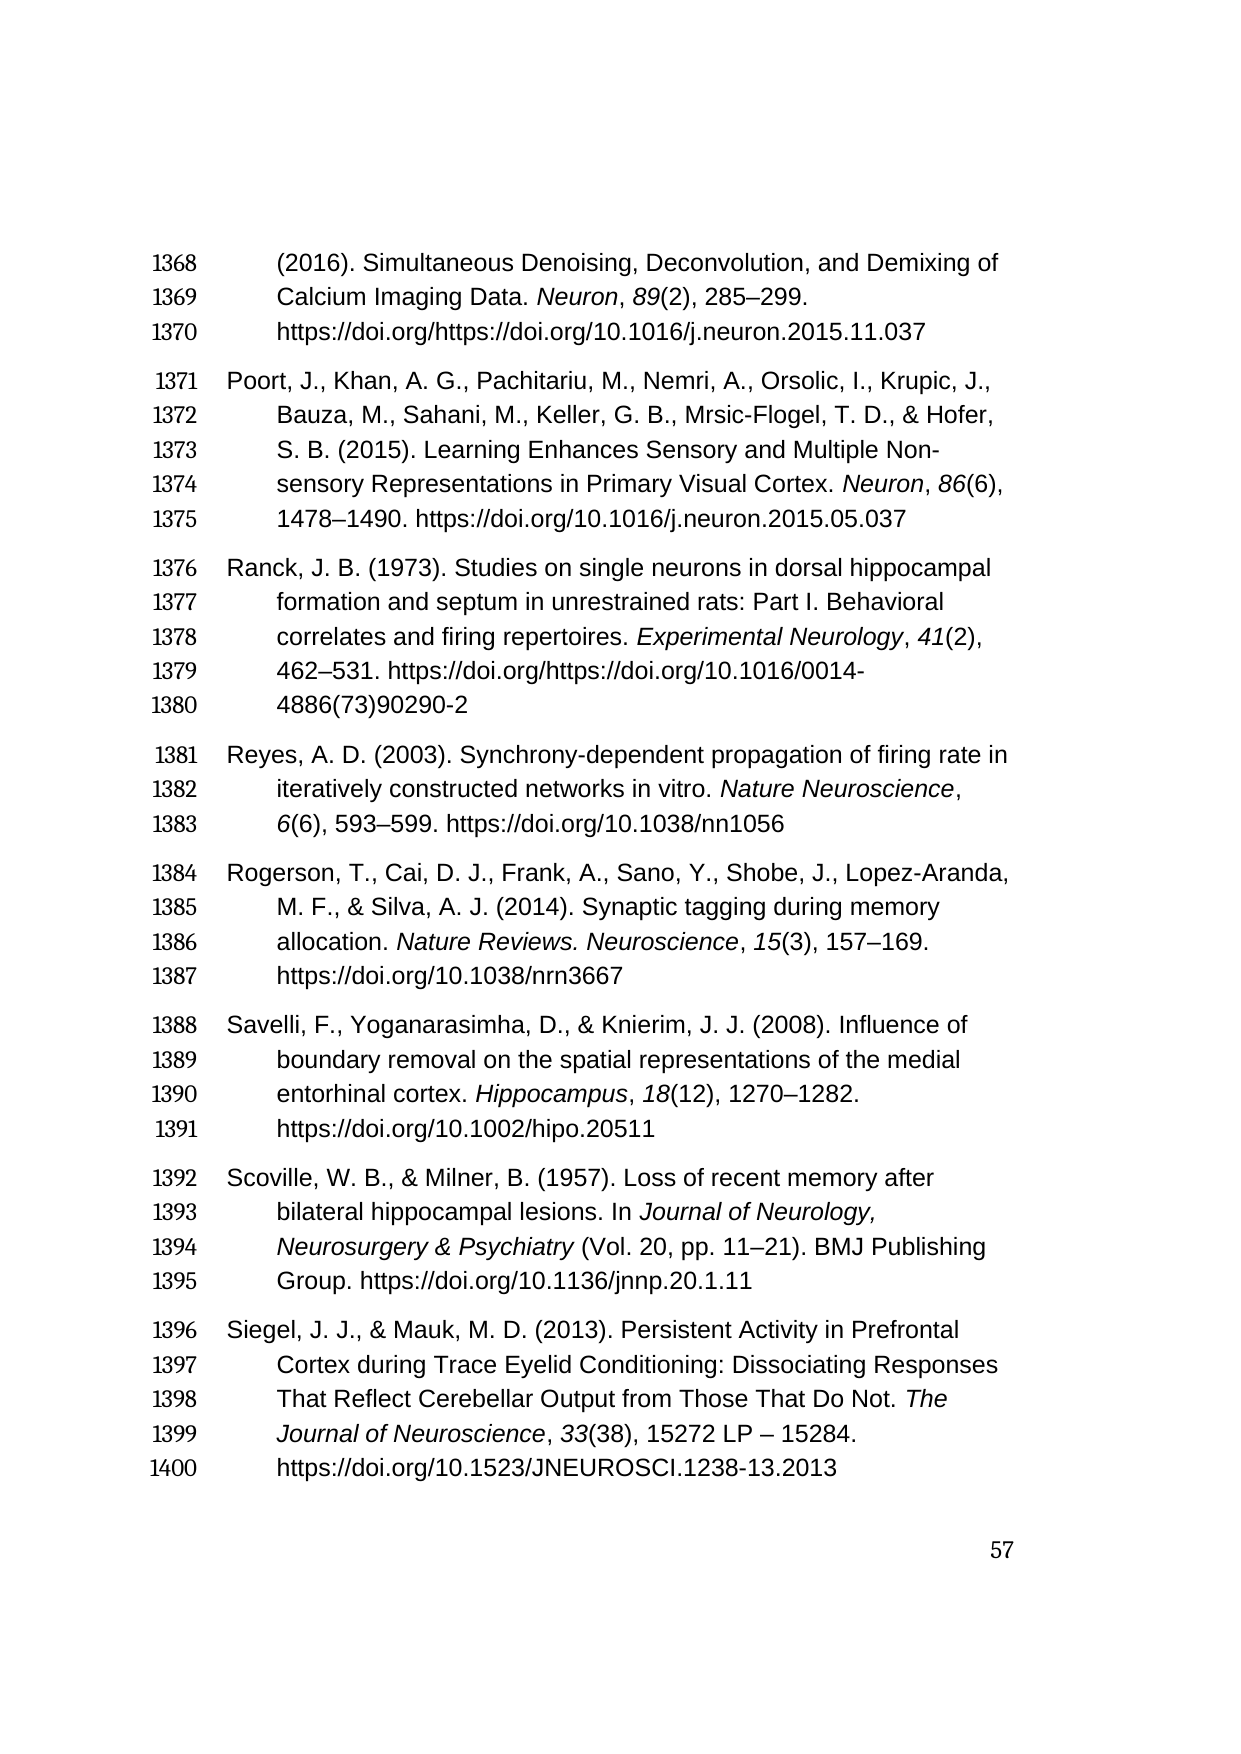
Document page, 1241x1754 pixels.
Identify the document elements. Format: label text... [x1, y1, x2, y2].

text Siegel, J. J., & Mauk, M. D. (2013). Persistent Activity in Prefrontal Cortex during Trace Eyelid Conditioning: Dissociating Responses That Reflect Cerebellar Output from Those That Do Not. The Journal of Neuroscience, 33(38), 15272 LP – 15284. https://doi.org/10.1523/JNEUROSCI.1238-13.2013 [226, 1315, 1014, 1482]
text Rogerson, T., Cai, D. J., Frank, A., Sano, Y., Shobe, J., Lopez-Aranda, M. F., & Silva, A. J. (2014). Synaptic tagging during memory allocation. Nature Reviews. Neuroscience, 15(3), 157–169. https://doi.org/10.1038/nrn3667 [226, 858, 1014, 990]
text Scoville, W. B., & Milner, B. (1957). Loss of recent memory after bilateral hippocampal lesions. In Journal of Neurology, Neurosurgery & Psychiatry (Vol. 20, pp. 11–21). BMJ Publishing Group. https://doi.org/10.1136/jnnp.20.1.11 [226, 1163, 1014, 1295]
text Poort, J., Khan, A. G., Pachitariu, M., Nemri, A., Orsolic, I., Krupic, J., Bauza, M., Sahani, M., Keller, G. B., Mrsic-Flogel, T. D., & Hofer, S. B. (2015). Learning Enhances Sensory and Multiple Non-sensory Representations in Primary Visual Cortex. Neuron, 86(6), 1478–1490. https://doi.org/10.1016/j.neuron.2015.05.037 [226, 366, 1014, 532]
text Savelli, F., Yoganarasimha, D., & Knierim, J. J. (2008). Influence of boundary removal on the spatial representations of the medial entorhinal cortex. Hippocampus, 18(12), 1270–1282. https://doi.org/10.1002/hipo.20511 [226, 1010, 1014, 1142]
text (2016). Simultaneous Denoising, Deconvolution, and Demixing of Calcium Imaging Data. Neuron, 89(2), 285–299. https://doi.org/https://doi.org/10.1016/j.neuron.2015.11.037 [226, 248, 1014, 345]
text Reyes, A. D. (2003). Synchrony-dependent propagation of firing rate in iteratively constructed networks in vitro. Nature Neuroscience, 6(6), 593–599. https://doi.org/10.1038/nn1056 [226, 739, 1014, 837]
text Ranck, J. B. (1973). Studies on single neurons in dorsal hippocampal formation and septum in unrestrained rats: Part I. Behavioral correlates and firing repertoires. Experimental Neurology, 41(2), 462–531. https://doi.org/https://doi.org/10.1016/0014-4886(73)90290-2 [226, 553, 1014, 719]
